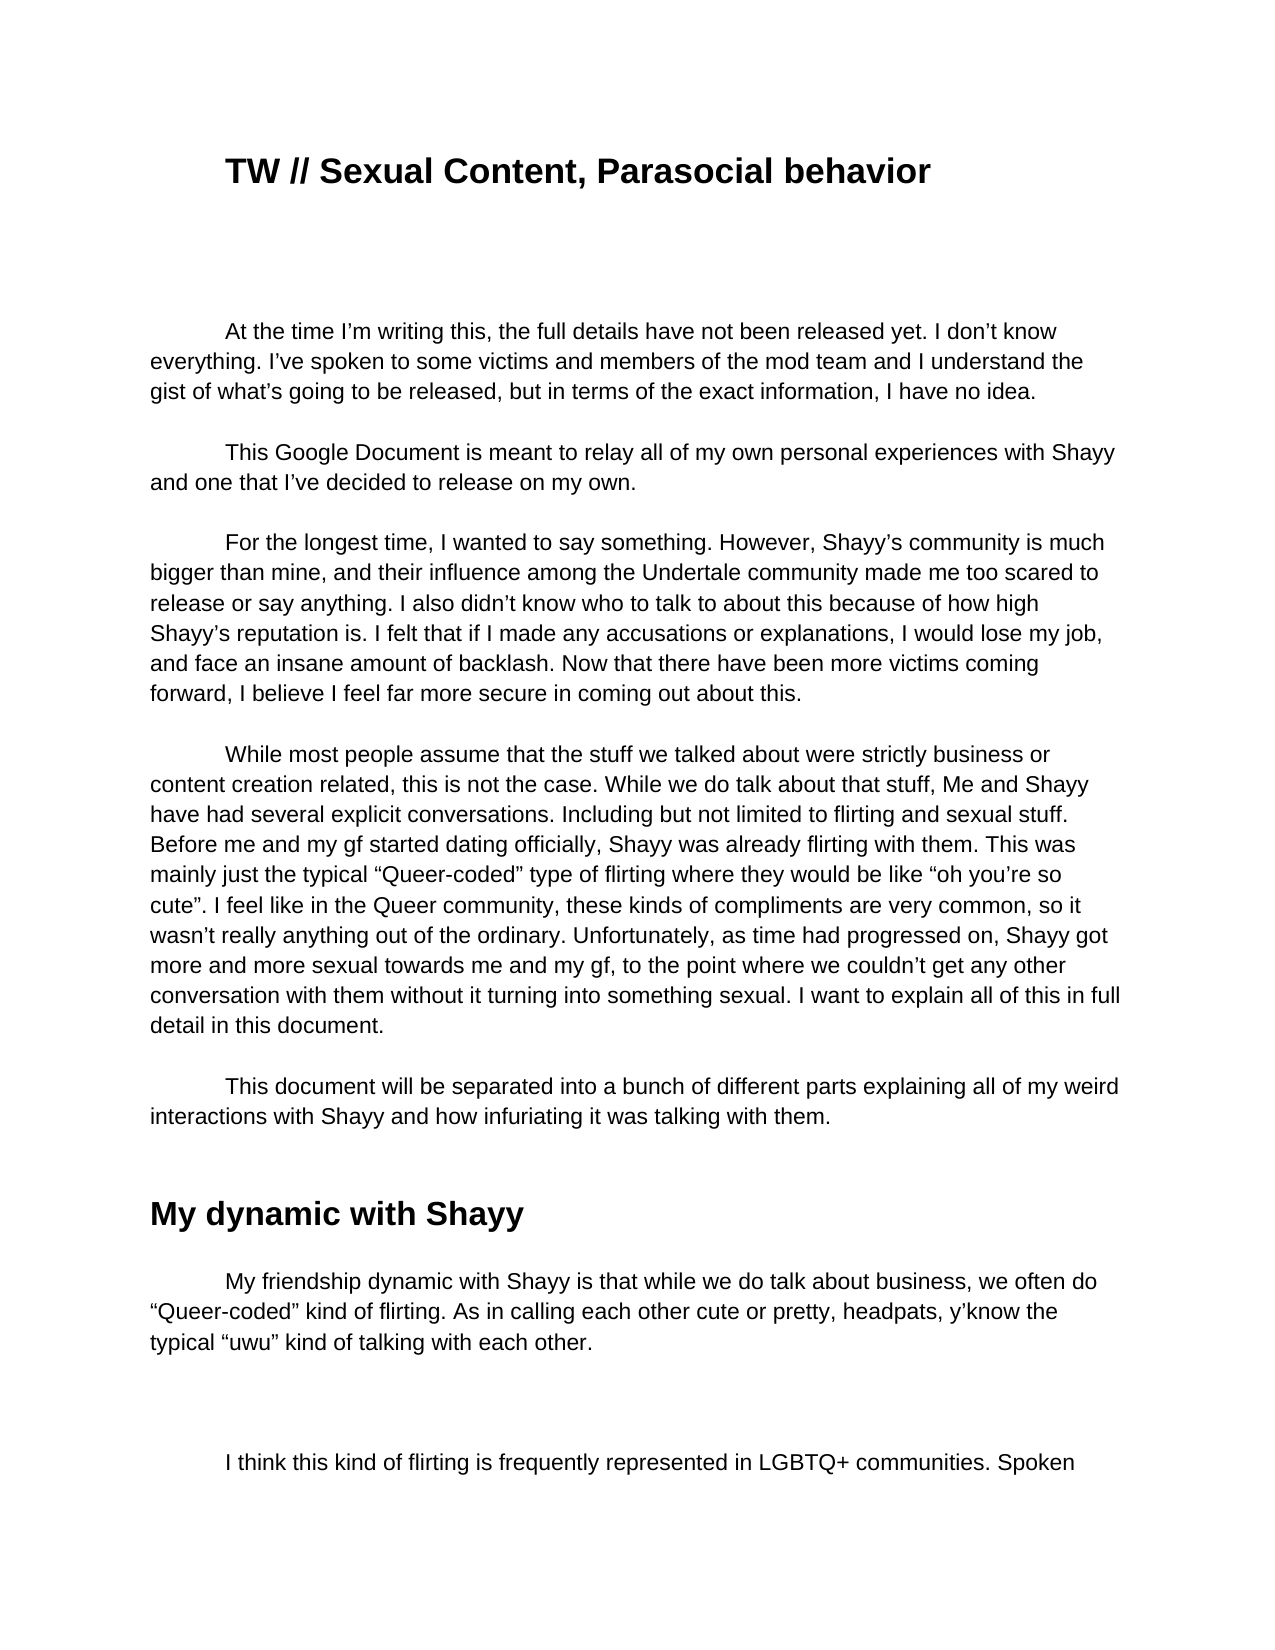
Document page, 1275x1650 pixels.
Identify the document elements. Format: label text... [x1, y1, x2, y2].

text This Google Document is meant to relay all of my own personal experiences with Shayy and one that I’ve decided to release on my own. [150, 438, 1125, 495]
text At the time I’m writing this, the full details have not been released yet. I don’t know everything. I’ve spoken to some victims and members of the mod team and I understand the gist of what’s going to be released, but in terms of the exact information, I have no idea. [150, 318, 1125, 404]
text This document will be separated into a bunch of different parts explaining all of my weird interactions with Shayy and how infuriating it was talking with them. [150, 1073, 1125, 1129]
text While most people assume that the stuff we talked about were strictly business or content creation related, this is not the case. While we do talk about that stuff, Me and Shayy have had several explicit conversations. Including but not limited to flirting and sexual stuff. Before me and my gf started dating officially, Shayy was already flirting with them. This was mainly just the typical “Queer-coded” type of flirting where they would be like “oh you’re so cute”. I feel like in the Queer community, these kinds of compliments are very common, so it wasn’t really anything out of the ordinary. Unfortunately, as time had progressed on, Shayy got more and more sexual towards me and my gf, to the point where we couldn’t get any other conversation with them without it turning into something sexual. I want to explain all of this in full detail in this document. [150, 741, 1125, 1039]
text I think this kind of flirting is frequently represented in LGBTQ+ communities. Spoken [150, 1449, 1125, 1476]
text For the longest time, I wanted to say something. However, Shayy’s community is much bigger than mine, and their influence among the Undertale community made me too scared to release or say anything. I also didn’t know who to talk to about this because of how high Shayy’s reputation is. I felt that if I made any accusations or explanations, I would lose my job, and face an insane amount of backlash. Now that there have been more victims coming forward, I believe I feel far more secure in coming out about this. [150, 529, 1125, 706]
text My dynamic with Shayy [150, 1194, 1125, 1232]
text TW // Sexual Content, Parasocial behavior [150, 150, 1125, 191]
text My friendship dynamic with Shayy is that while we do talk about business, we often do “Queer-coded” kind of flirting. As in calling each other cute or pretty, headpats, y’know the typical “uwu” kind of talking with each other. [150, 1268, 1125, 1355]
